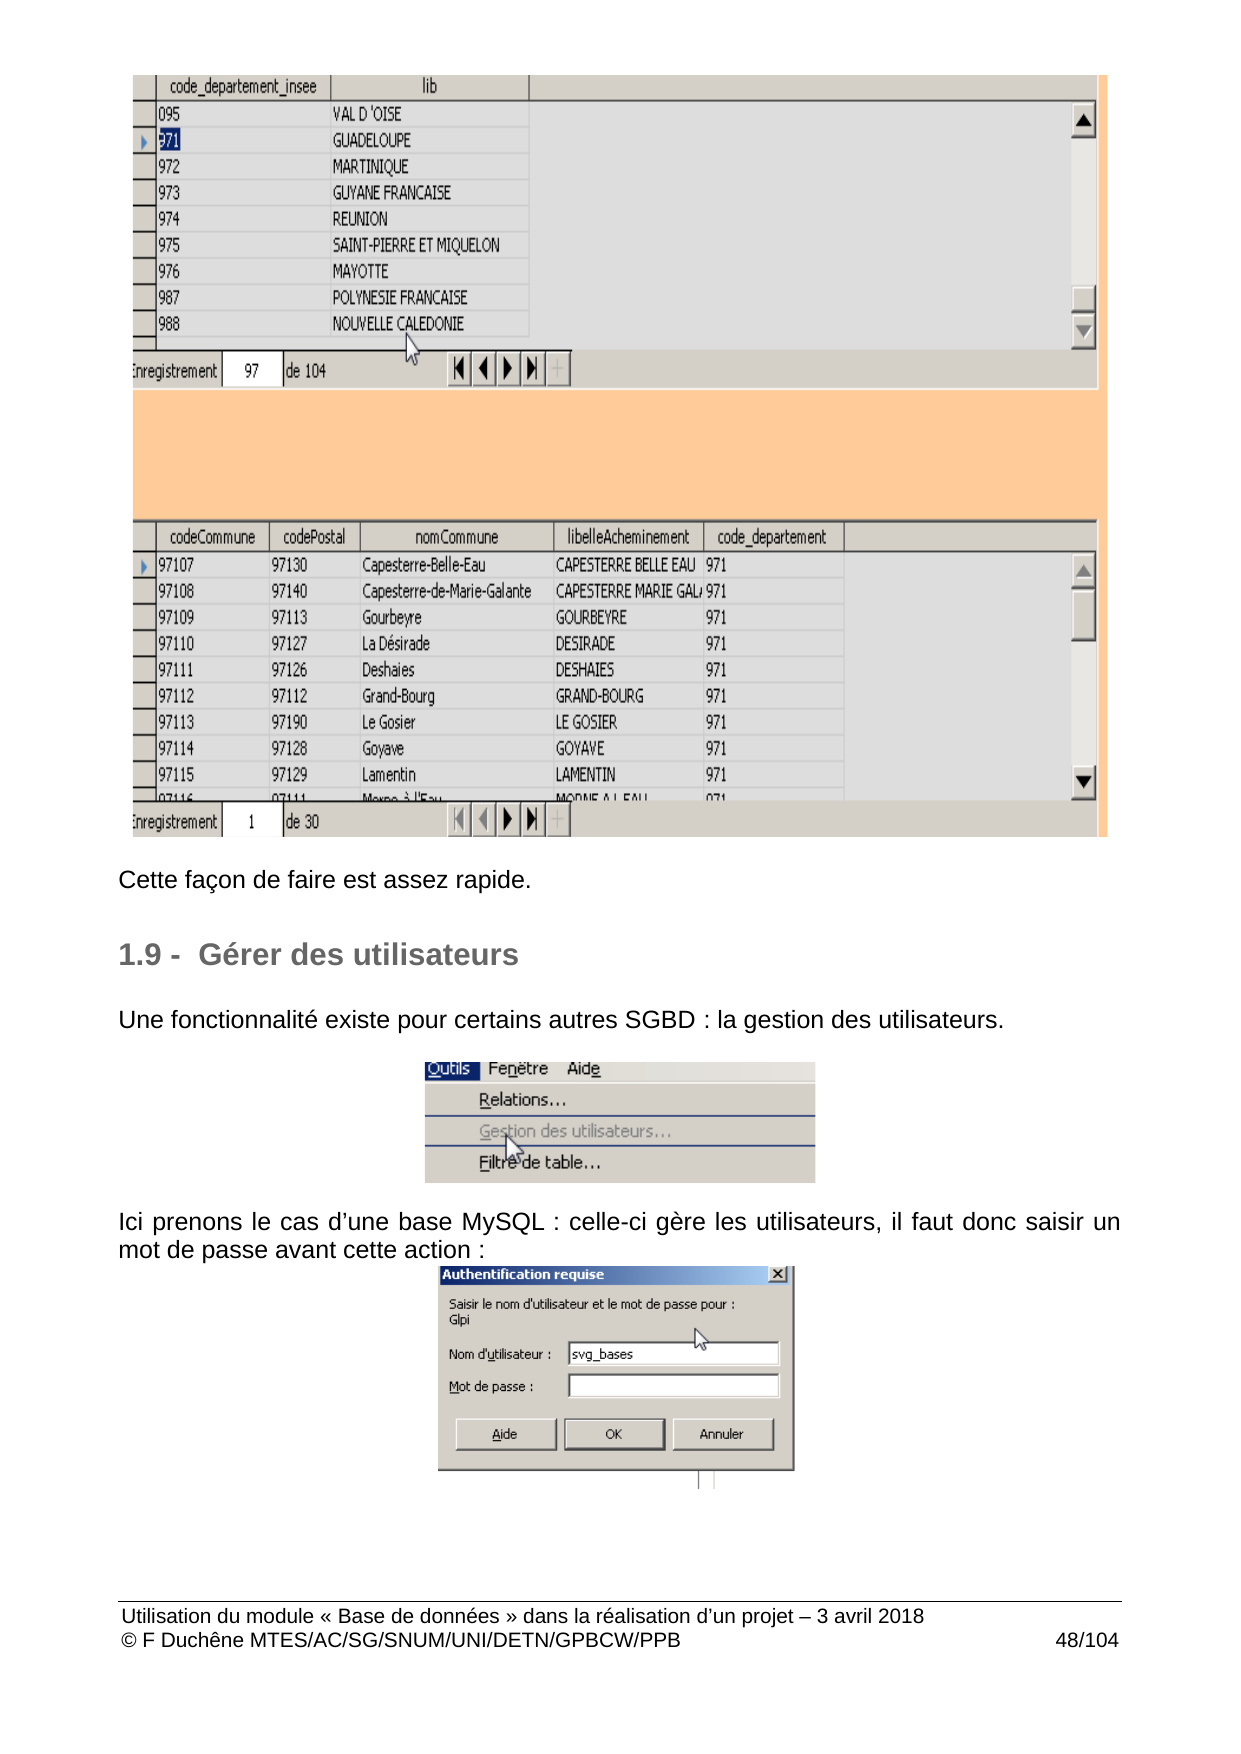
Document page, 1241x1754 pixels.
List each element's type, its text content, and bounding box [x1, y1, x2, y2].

text Cette façon de faire est assez rapide. [118, 866, 1122, 894]
subtitle Gérer des utilisateurs [118, 936, 1122, 972]
picture [424, 1062, 816, 1183]
picture [438, 1266, 803, 1489]
text Ici prenons le cas d’une base MySQL : celle-ci gère les utilisateurs, il faut donc saisir un mot de passe avant cette action : [118, 1206, 1122, 1264]
text Une fonctionnalité existe pour certains autres SGBD : la gestion des utilisateurs. [118, 1005, 1122, 1034]
